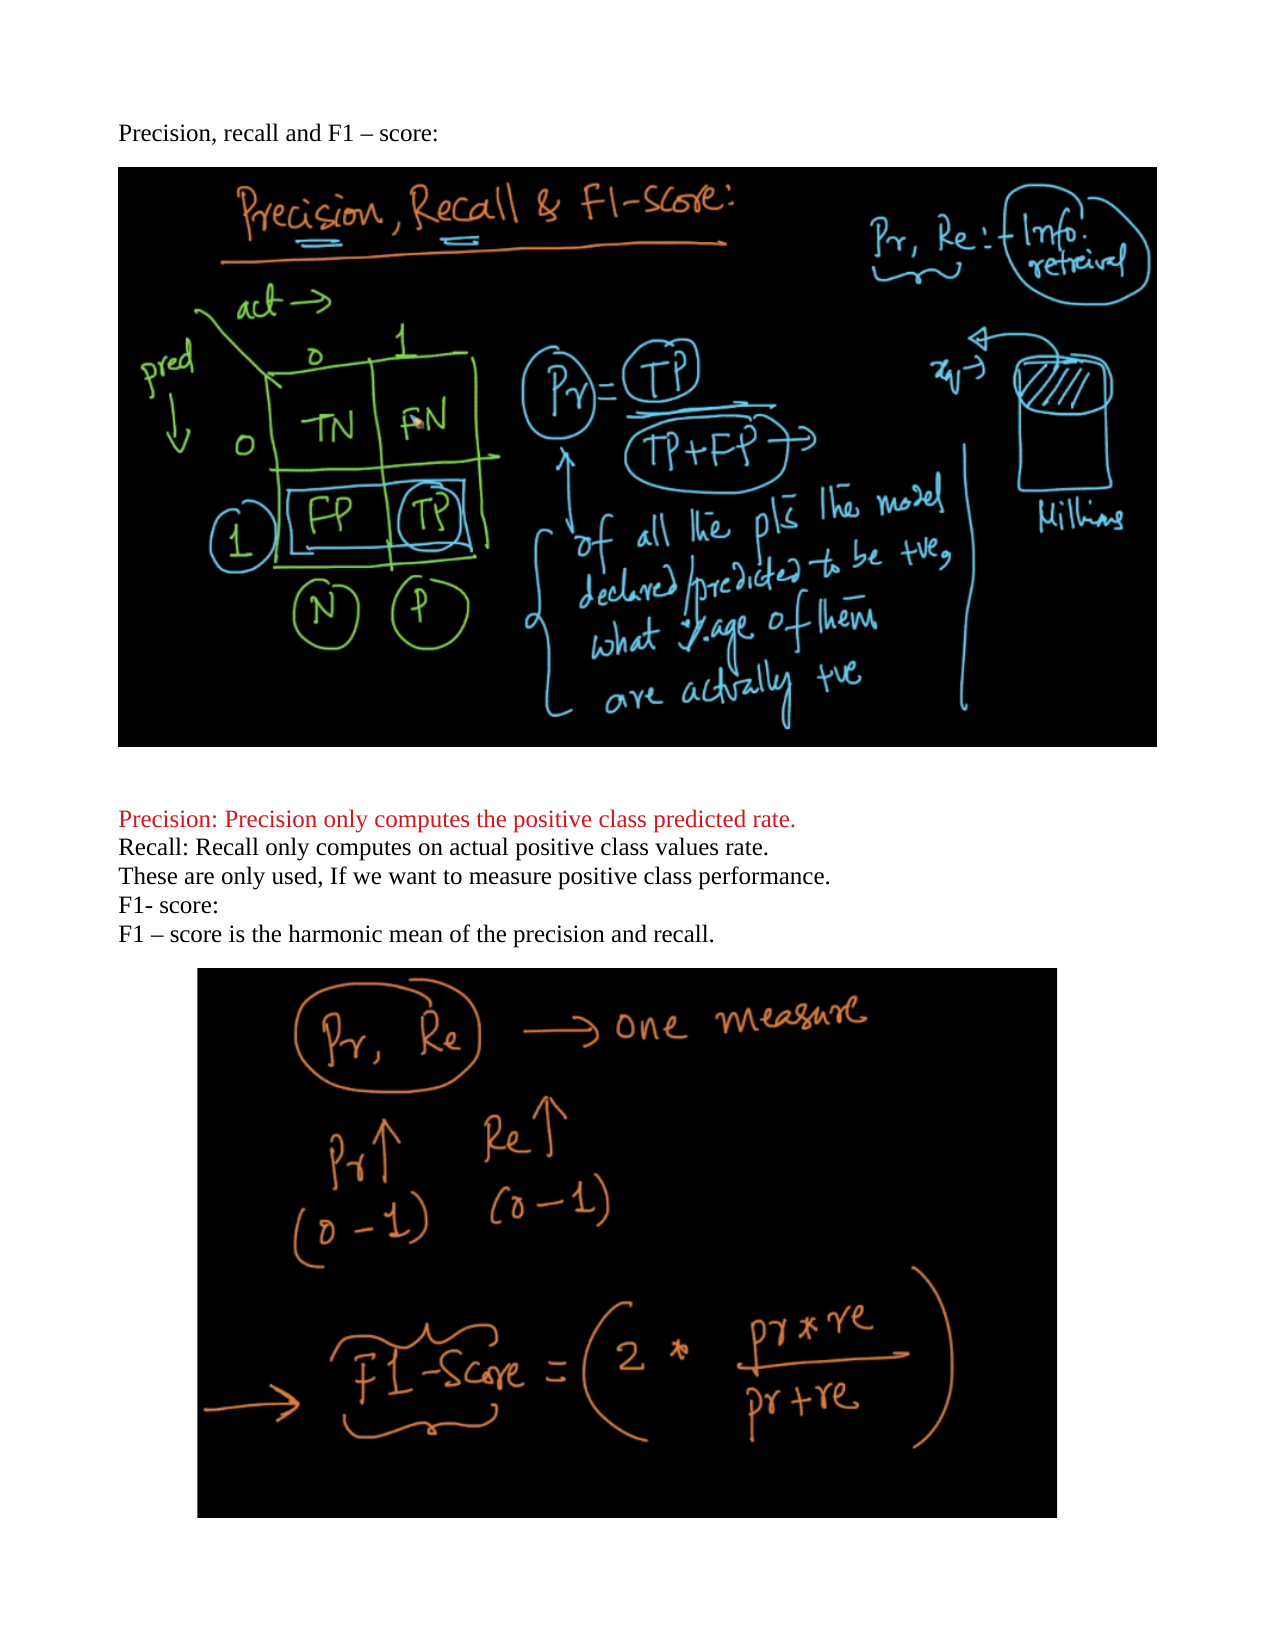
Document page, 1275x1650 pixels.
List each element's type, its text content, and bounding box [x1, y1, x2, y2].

text These are only used, If we want to measure positive class performance. [118, 861, 1157, 890]
text F1 – score is the harmonic mean of the precision and recall. [118, 919, 1157, 947]
text Precision, recall and F1 – score: [118, 118, 1157, 147]
picture [118, 167, 1157, 747]
text Recall: Recall only computes on actual positive class values rate. [118, 832, 1157, 861]
text F1- score: [118, 890, 1157, 919]
text Precision: Precision only computes the positive class predicted rate. [118, 804, 1157, 832]
picture [197, 968, 1058, 1518]
